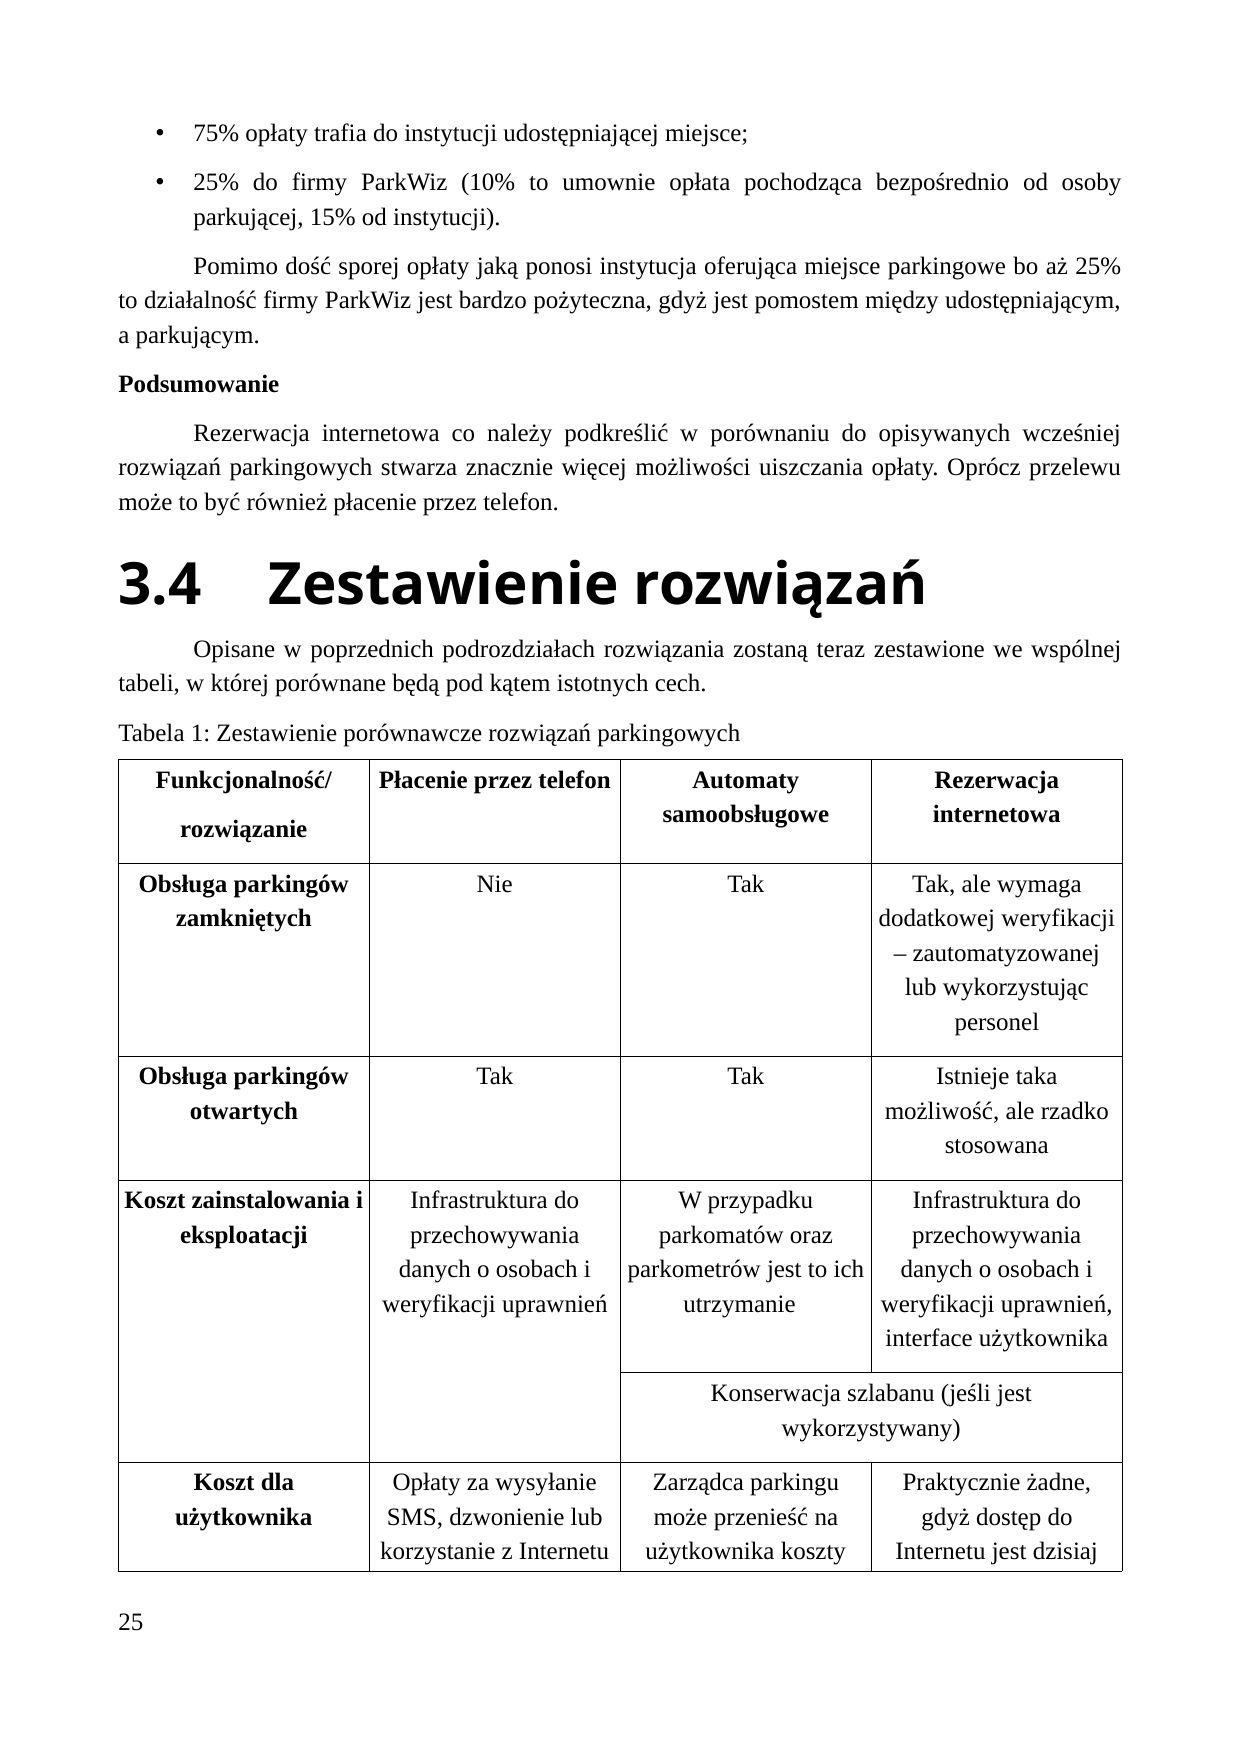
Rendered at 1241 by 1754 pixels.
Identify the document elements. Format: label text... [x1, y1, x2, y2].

table_cell Praktycznie żadne, gdyż dostęp do Internetu jest dzisiaj [872, 1463, 1122, 1571]
table_cell Koszt zainstalowania i eksploatacji [119, 1181, 369, 1462]
table_cell Tak [621, 1057, 871, 1179]
table_cell Tak [370, 1057, 620, 1179]
list 25% do firmy ParkWiz (10% to umownie opłata pochodząca bezpośrednio od osoby parkującej, 15% od instytucji). [156, 167, 1122, 230]
text Tabela 1: Zestawienie porównawcze rozwiązań parkingowych [118, 718, 1122, 746]
table_cell Koszt dla użytkownika [119, 1463, 369, 1571]
table_header Automaty samoobsługowe [621, 760, 871, 863]
table_cell Zarządca parkingu może przenieść na użytkownika koszty [621, 1463, 871, 1571]
text Podsumowanie [118, 369, 1122, 397]
table_cell W przypadku parkomatów oraz parkometrów jest to ich utrzymanie [621, 1181, 871, 1372]
text Pomimo dość sporej opłaty jaką ponosi instytucja oferująca miejsce parkingowe bo aż 25% to działalność firmy ParkWiz jest bardzo pożyteczna, gdyż jest pomostem między udostępniającym, a parkującym. [118, 251, 1122, 348]
table_cell Tak [621, 864, 871, 1056]
list 75% opłaty trafia do instytucji udostępniającej miejsce; [156, 118, 1122, 147]
table_cell Obsługa parkingów otwartych [119, 1057, 369, 1179]
table_cell Obsługa parkingów zamkniętych [119, 864, 369, 1056]
text Rezerwacja internetowa co należy podkreślić w porównaniu do opisywanych wcześniej rozwiązań parkingowych stwarza znacznie więcej możliwości uiszczania opłaty. Oprócz przelewu może to być również płacenie przez telefon. [118, 418, 1122, 516]
table_header Płacenie przez telefon [370, 760, 620, 863]
table_cell Konserwacja szlabanu (jeśli jest wykorzystywany) [621, 1373, 1122, 1462]
table_cell Istnieje taka możliwość, ale rzadko stosowana [872, 1057, 1122, 1179]
table_cell Tak, ale wymaga dodatkowej weryfikacji – zautomatyzowanej lub wykorzystując personel [872, 864, 1122, 1056]
text Opisane w poprzednich podrozdziałach rozwiązania zostaną teraz zestawione we wspólnej tabeli, w której porównane będą pod kątem istotnych cech. [118, 634, 1122, 697]
table_cell Nie [370, 864, 620, 1056]
table_cell Opłaty za wysyłanie SMS, dzwonienie lub korzystanie z Internetu [370, 1463, 620, 1571]
table_header Rezerwacja internetowa [872, 760, 1122, 863]
table_header Funkcjonalność/ rozwiązanie [119, 760, 369, 863]
table_cell Infrastruktura do przechowywania danych o osobach i weryfikacji uprawnień, interface użytkownika [872, 1181, 1122, 1372]
subtitle Zestawienie rozwiązań [118, 542, 1122, 622]
table_cell Infrastruktura do przechowywania danych o osobach i weryfikacji uprawnień [370, 1181, 620, 1462]
